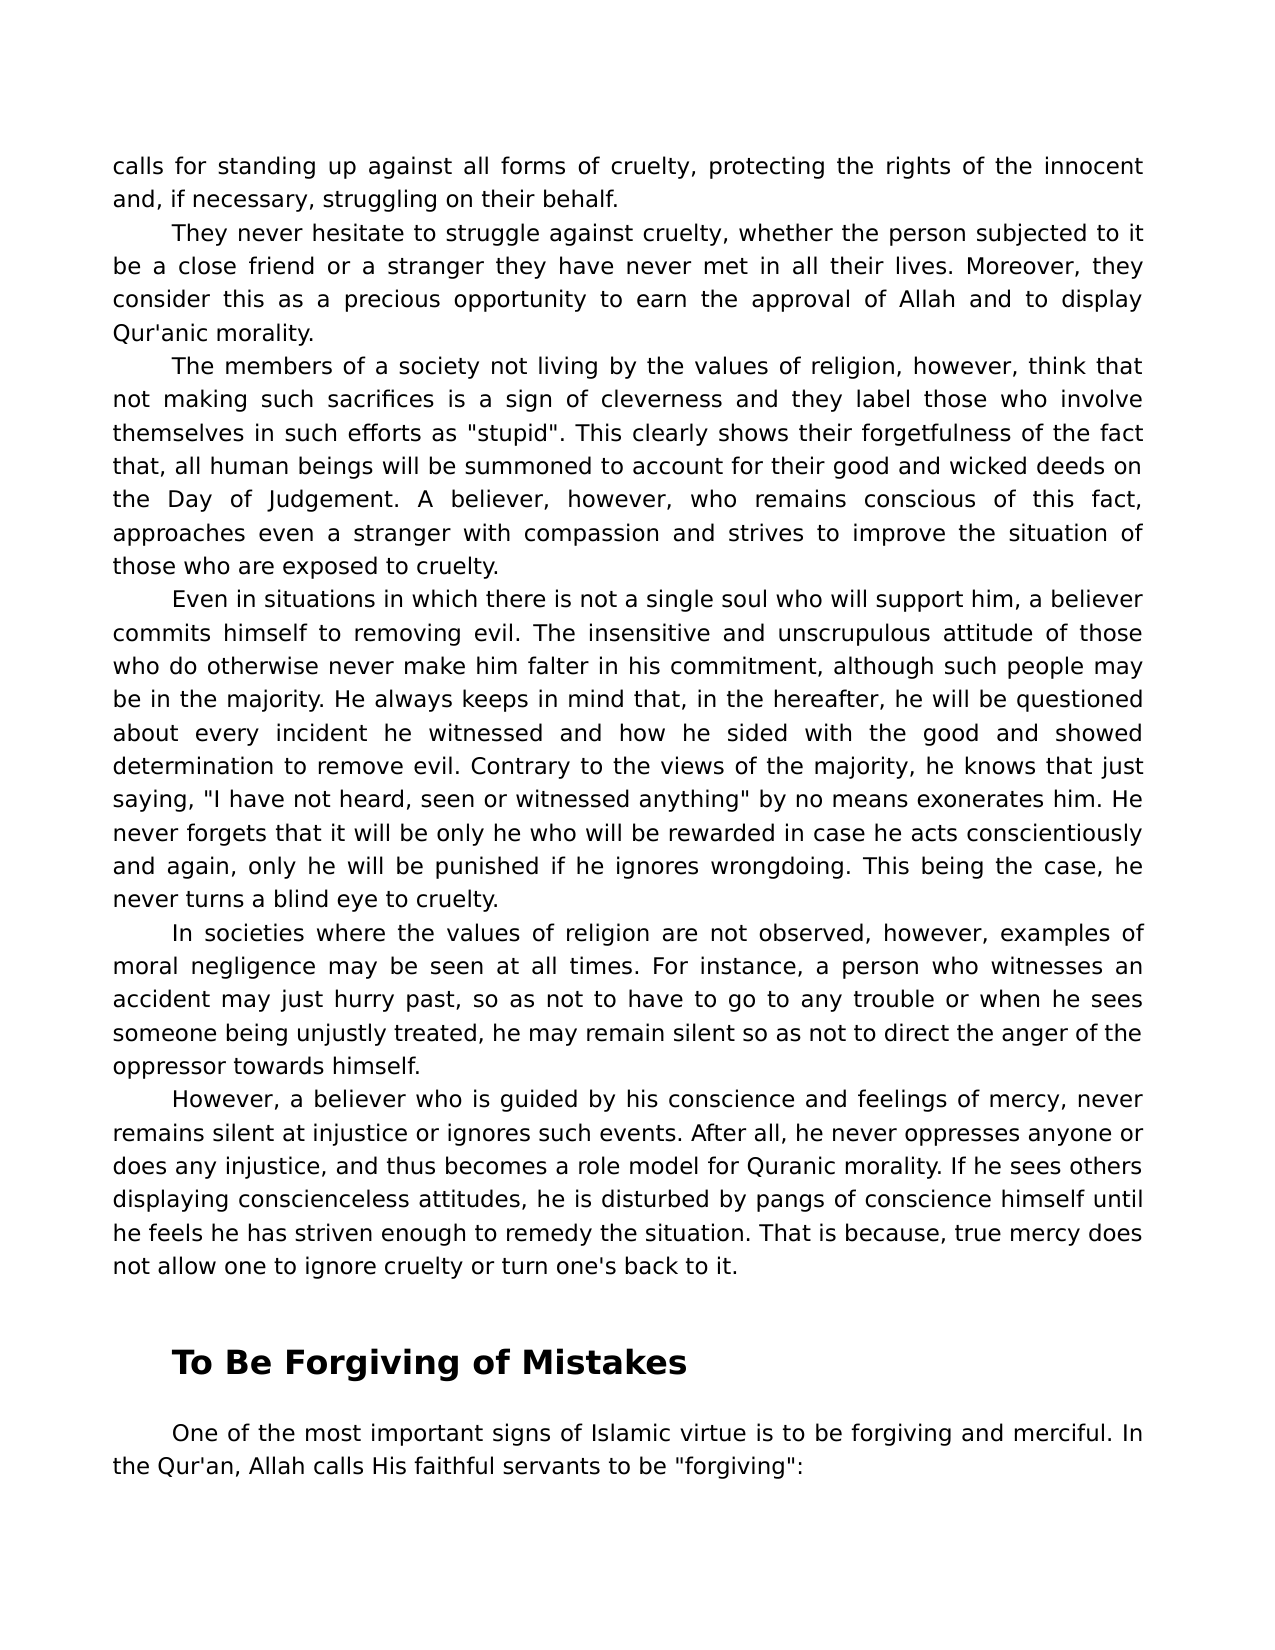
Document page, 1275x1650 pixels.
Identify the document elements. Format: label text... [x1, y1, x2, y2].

text The members of a society not living by the values of religion, however, think that not making such sacrifices is a sign of cleverness and they label those who involve themselves in such efforts as "stupid". This clearly shows their forgetfulness of the fact that, all human beings will be summoned to account for their good and wicked deeds on the Day of Judgement. A believer, however, who remains conscious of this fact, approaches even a stranger with compassion and strives to improve the situation of those who are exposed to cruelty. [112, 348, 1145, 581]
text They never hesitate to struggle against cruelty, whether the person subjected to it be a close friend or a stranger they have never met in all their lives. Moreover, they consider this as a precious opportunity to earn the approval of Allah and to display Qur'anic morality. [112, 214, 1145, 348]
text However, a believer who is guided by his conscience and feelings of mercy, never remains silent at injustice or ignores such events. After all, he never oppresses anyone or does any injustice, and thus becomes a role model for Quranic morality. If he sees others displaying conscienceless attitudes, he is disturbed by pangs of conscience himself until he feels he has striven enough to remedy the situation. That is because, true mercy does not allow one to ignore cruelty or turn one's back to it. [112, 1081, 1145, 1281]
text In societies where the values of religion are not observed, however, examples of moral negligence may be seen at all times. For instance, a person who witnesses an accident may just hurry past, so as not to have to go to any trouble or when he sees someone being unjustly treated, he may remain silent so as not to direct the anger of the oppressor towards himself. [112, 914, 1145, 1081]
text To Be Forgiving of Mistakes [112, 1348, 1145, 1381]
text One of the most important signs of Islamic virtue is to be forgiving and merciful. In the Qur'an, Allah calls His faithful servants to be "forgiving": [112, 1414, 1145, 1481]
text calls for standing up against all forms of cruelty, protecting the rights of the innocent and, if necessary, struggling on their behalf. [112, 148, 1145, 214]
text Even in situations in which there is not a single soul who will support him, a believer commits himself to removing evil. The insensitive and unscrupulous attitude of those who do otherwise never make him falter in his commitment, although such people may be in the majority. He always keeps in mind that, in the hereafter, he will be questioned about every incident he witnessed and how he sided with the good and showed determination to remove evil. Contrary to the views of the majority, he knows that just saying, "I have not heard, seen or witnessed anything" by no means exonerates him. He never forgets that it will be only he who will be rewarded in case he acts conscientiously and again, only he will be punished if he ignores wrongdoing. This being the case, he never turns a blind eye to cruelty. [112, 581, 1145, 914]
